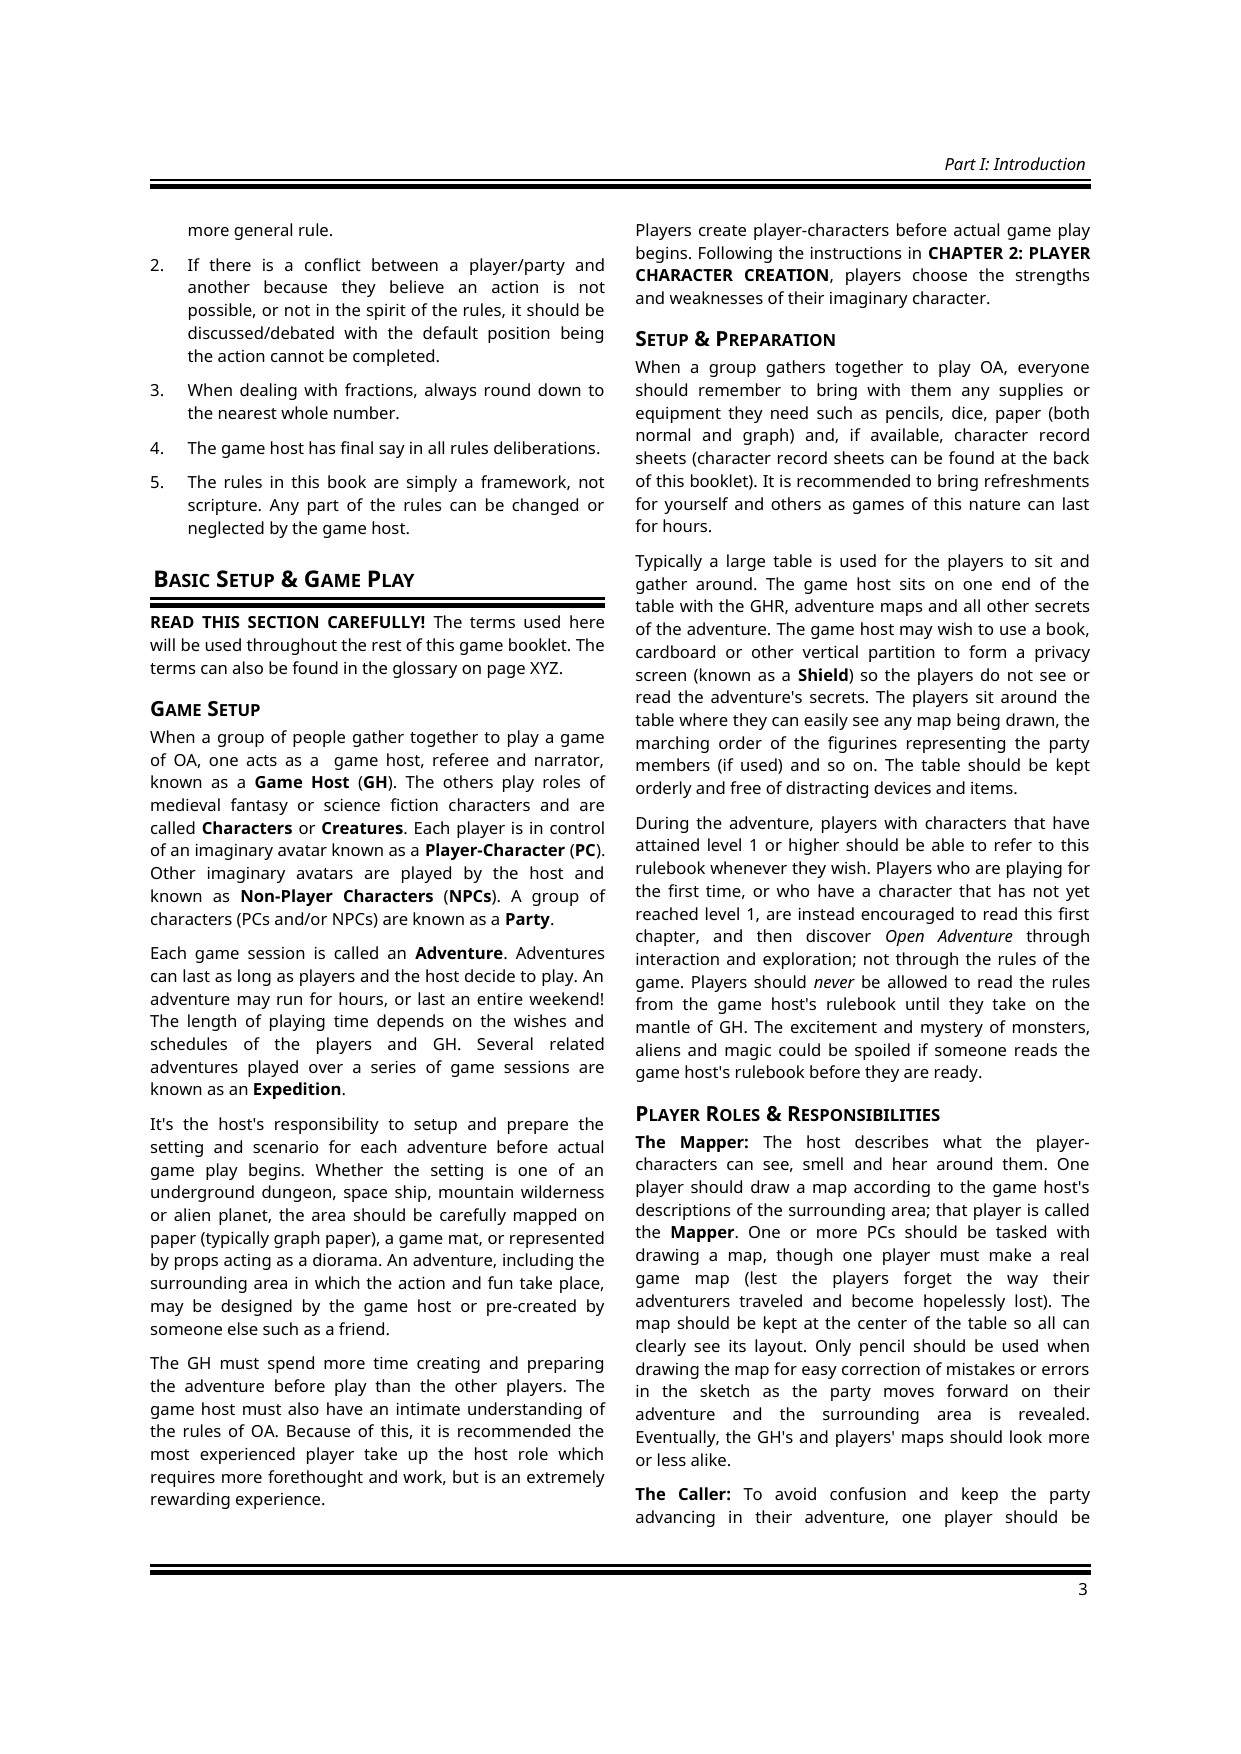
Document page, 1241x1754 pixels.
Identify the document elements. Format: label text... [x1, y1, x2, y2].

list more general rule. [150, 219, 605, 241]
text Each game session is called an Adventure. Adventures can last as long as players and the host decide to play. An adventure may run for hours, or last an entire weekend! The length of playing time depends on the wishes and schedules of the players and GH. Several related adventures played over a series of game sessions are known as an Expedition. [150, 942, 605, 1101]
text Setup & Preparation [635, 324, 1091, 353]
subtitle Basic Setup & Game Play [150, 560, 605, 597]
text The GH must spend more time creating and preparing the adventure before play than the other players. The game host must also have an intimate understanding of the rules of OA. Because of this, it is recommended the most experienced player take up the host role which requires more forethought and work, but is an extremely rewarding experience. [150, 1352, 605, 1511]
text READ THIS SECTION CAREFULLY! The terms used here will be used throughout the rest of this game booklet. The terms can also be found in the glossary on page XYZ. [150, 611, 605, 679]
text When a group gathers together to play OA, everyone should remember to bring with them any supplies or equipment they need such as pencils, dice, paper (both normal and graph) and, if available, character record sheets (character record sheets can be found at the back of this booklet). It is recommended to bring refreshments for yourself and others as games of this nature can last for hours. [635, 356, 1091, 538]
list The game host has final say in all rules deliberations. [150, 436, 605, 459]
text Typically a large table is used for the players to sit and gather around. The game host sits on one end of the table with the GHR, adventure maps and all other secrets of the adventure. The game host may wish to use a book, cardboard or other vertical partition to form a privacy screen (known as a Shield) so the players do not see or read the adventure's secrets. The players sit around the table where they can easily see any map being drawn, the marching order of the figurines representing the party members (if used) and so on. The table should be kept orderly and free of distracting devices and items. [635, 549, 1091, 799]
text Game Setup [150, 694, 605, 722]
text Players create player-characters before actual game play begins. Following the instructions in CHAPTER 2: PLAYER CHARACTER CREATION, players choose the strengths and weaknesses of their imaginary character. [635, 219, 1091, 309]
text During the adventure, players with characters that have attained level 1 or higher should be able to refer to this rulebook whenever they wish. Players who are playing for the first time, or who have a character that has not yet reached level 1, are instead encouraged to read this first chapter, and then discover Open Adventure through interaction and exploration; not through the rules of the game. Players should never be allowed to read the rules from the game host's rulebook until they take on the mantle of GH. The excitement and mystery of monsters, aliens and magic could be spoiled if someone reads the game host's rulebook before they are ready. [635, 811, 1091, 1084]
text Player Roles & Responsibilities [635, 1099, 1091, 1127]
list When dealing with fractions, always round down to the nearest whole number. [150, 379, 605, 424]
text When a group of people gather together to play a game of OA, one acts as a game host, referee and narrator, known as a Game Host (GH). The others play roles of medieval fantasy or science fiction characters and are called Characters or Creatures. Each player is in control of an imaginary avatar known as a Player-Character (PC). Other imaginary avatars are played by the host and known as Non-Player Characters (NPCs). A group of characters (PCs and/or NPCs) are known as a Party. [150, 725, 605, 930]
text The Mapper: The host describes what the player-characters can see, smell and hear around them. One player should draw a map according to the game host's descriptions of the surrounding area; that player is called the Mapper. One or more PCs should be tasked with drawing a map, though one player must make a real game map (lest the players forget the way their adventurers traveled and become hopelessly lost). The map should be kept at the center of the table so all can clearly see its layout. Only pencil should be used when drawing the map for easy correction of mistakes or errors in the sketch as the party moves forward on their adventure and the surrounding area is revealed. Eventually, the GH's and players' maps should look more or less alike. [635, 1130, 1091, 1471]
text It's the host's responsibility to setup and prepare the setting and scenario for each adventure before actual game play begins. Whether the setting is one of an underground dungeon, space ship, mountain wilderness or alien planet, the area should be carefully mapped on paper (typically graph paper), a game mat, or represented by props acting as a diorama. An adventure, including the surrounding area in which the action and fun take place, may be designed by the game host or pre-created by someone else such as a friend. [150, 1113, 605, 1340]
list If there is a conflict between a player/party and another because they believe an action is not possible, or not in the spirit of the rules, it should be discussed/debated with the default position being the action cannot be completed. [150, 253, 605, 367]
text The Caller: To avoid confusion and keep the party advancing in their adventure, one player should be [635, 1483, 1091, 1528]
list The rules in this book are simply a framework, not scripture. Any part of the rules can be changed or neglected by the game host. [150, 471, 605, 539]
